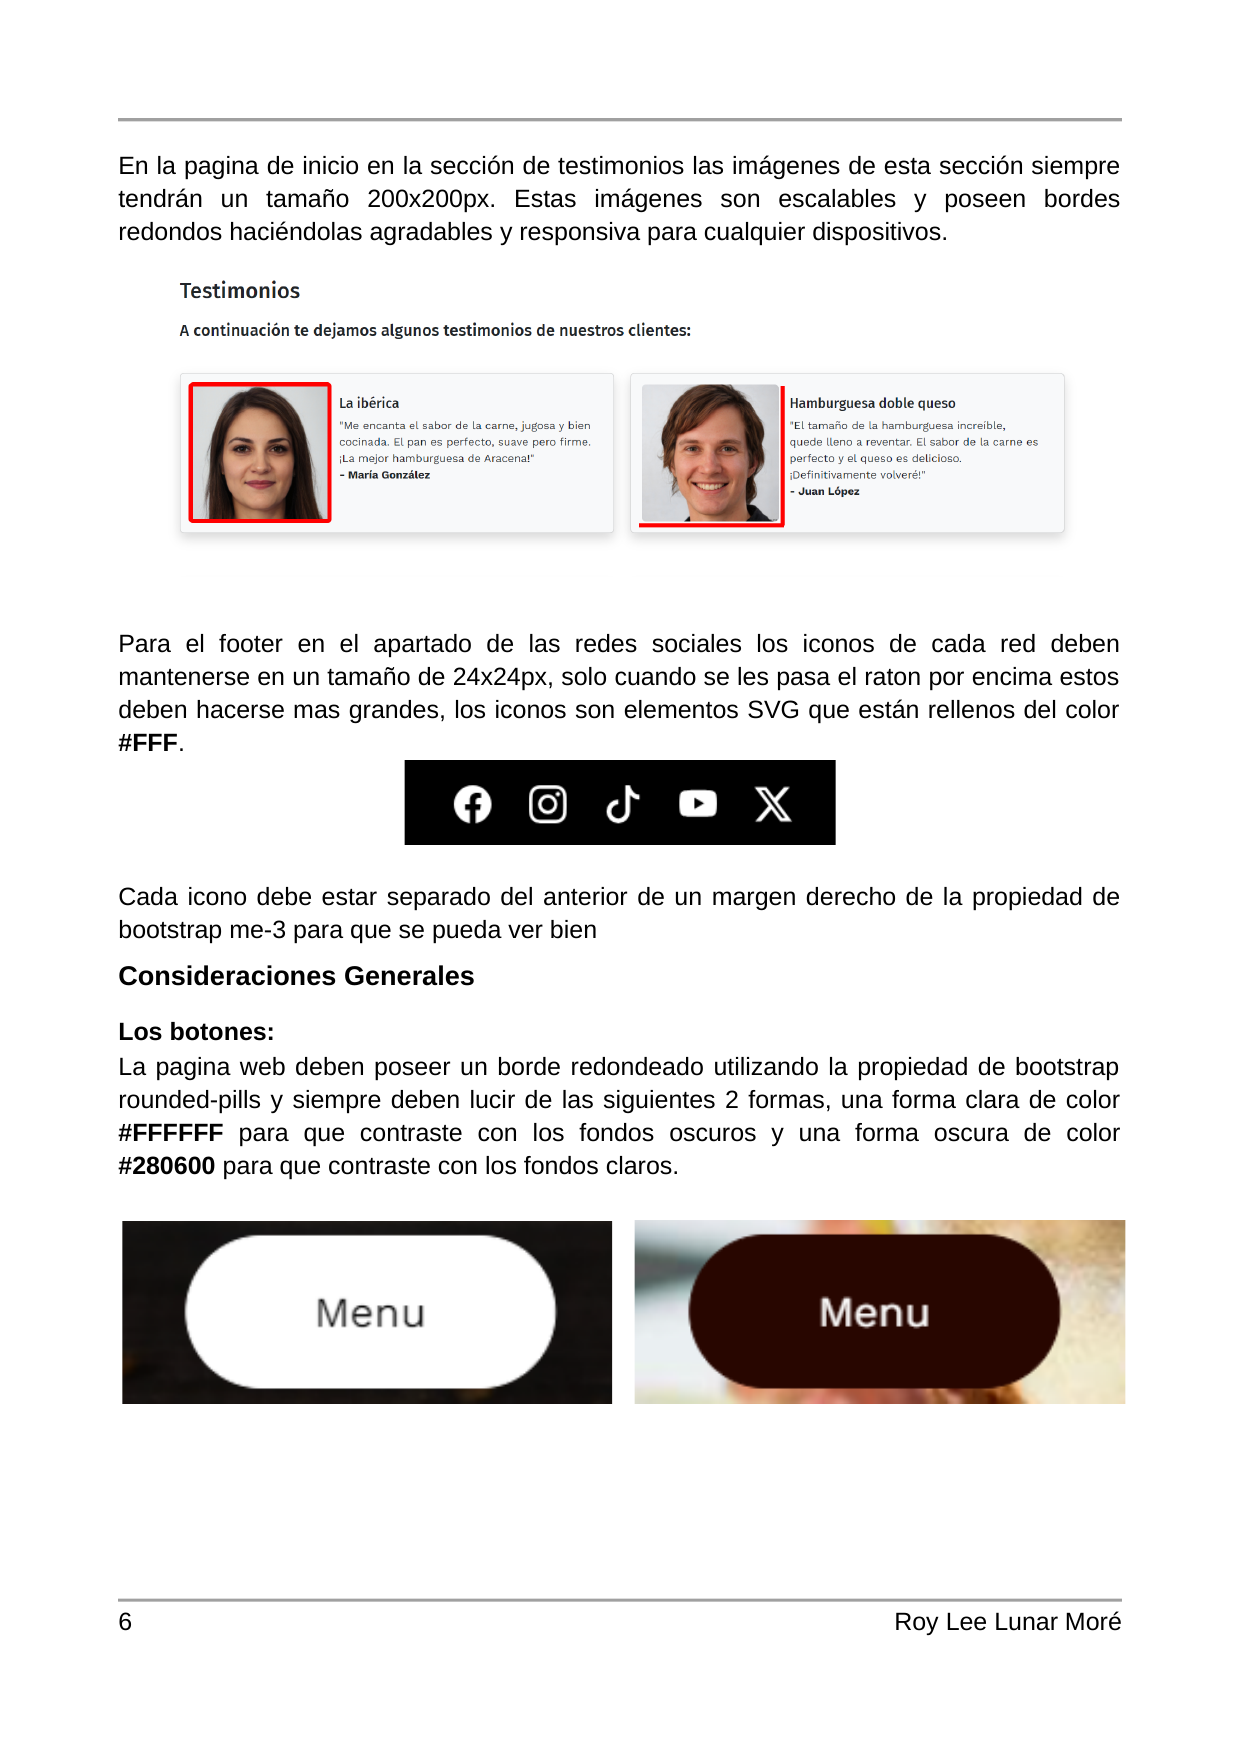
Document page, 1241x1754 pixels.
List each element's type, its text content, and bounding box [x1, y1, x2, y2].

picture [118, 264, 1123, 577]
picture [404, 760, 836, 845]
text En la pagina de inicio en la sección de testimonios las imágenes de esta sección siempre tendrán un tamaño 200x200px. Estas imágenes son escalables y poseen bordes redondos haciéndolas agradables y responsiva para cualquier dispositivos. [118, 151, 1122, 246]
picture [634, 1220, 1126, 1404]
text La pagina web deben poseer un borde redondeado utilizando la propiedad de bootstrap rounded-pills y siempre deben lucir de las siguientes 2 formas, una forma clara de color #FFFFFF para que contraste con los fondos oscuros y una forma oscura de color #280600 para que contraste con los fondos claros. [118, 1052, 1122, 1179]
subtitle Consideraciones Generales [118, 960, 1122, 992]
text Cada icono debe estar separado del anterior de un margen derecho de la propiedad de bootstrap me-3 para que se pueda ver bien [118, 882, 1122, 944]
picture [122, 1221, 613, 1404]
subtitle Los botones: [118, 1017, 1122, 1045]
text Para el footer en el apartado de las redes sociales los iconos de cada red deben mantenerse en un tamaño de 24x24px, solo cuando se les pasa el raton por encima estos deben hacerse mas grandes, los iconos son elementos SVG que están rellenos del color #FFF. [118, 629, 1122, 757]
